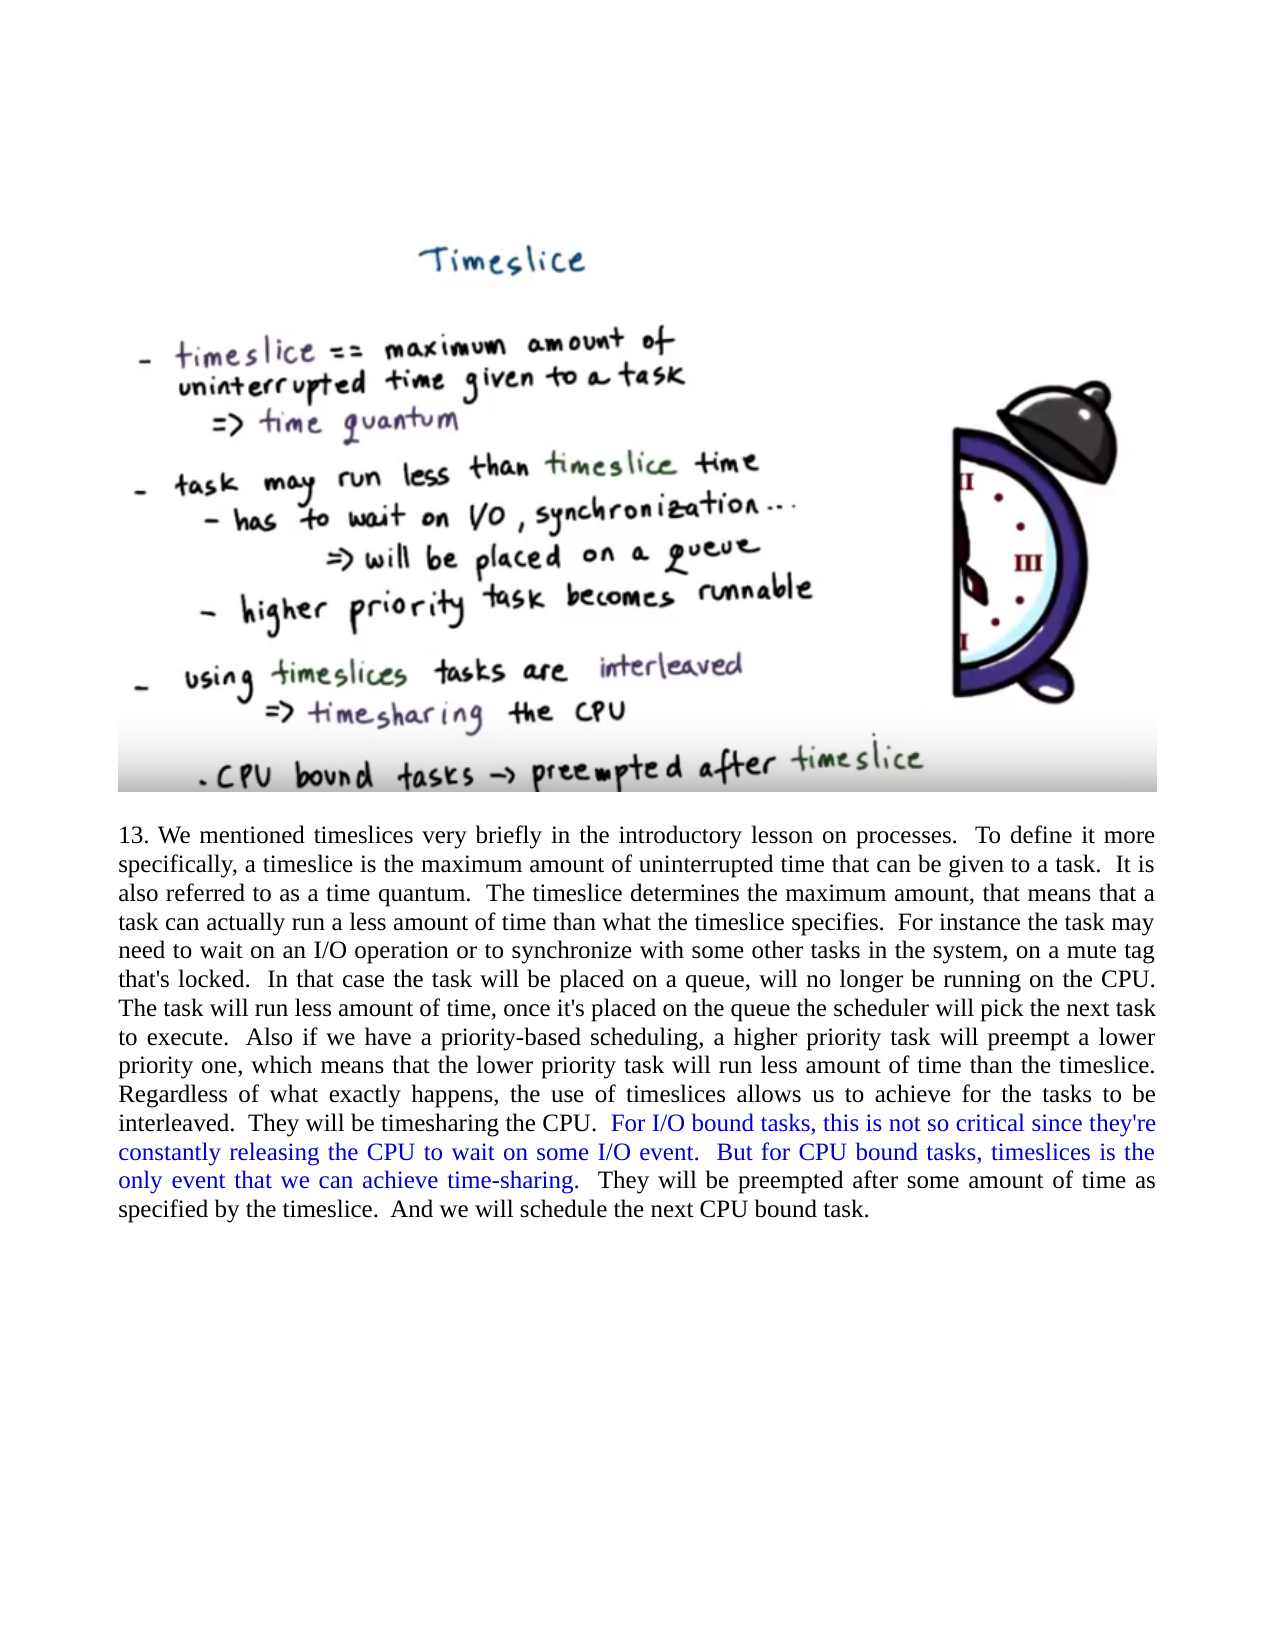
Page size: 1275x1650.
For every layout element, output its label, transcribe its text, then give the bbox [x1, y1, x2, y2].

picture [118, 233, 1157, 792]
text 13. We mentioned timeslices very briefly in the introductory lesson on processes. To define it more specifically, a timeslice is the maximum amount of uninterrupted time that can be given to a task. It is also referred to as a time quantum. The timeslice determines the maximum amount, that means that a task can actually run a less amount of time than what the timeslice specifies. For instance the task may need to wait on an I/O operation or to synchronize with some other tasks in the system, on a mute tag that's locked. In that case the task will be placed on a queue, will no longer be running on the CPU. The task will run less amount of time, once it's placed on the queue the scheduler will pick the next task to execute. Also if we have a priority-based scheduling, a higher priority task will preempt a lower priority one, which means that the lower priority task will run less amount of time than the timeslice. Regardless of what exactly happens, the use of timeslices allows us to achieve for the tasks to be interleaved. They will be timesharing the CPU. For I/O bound tasks, this is not so critical since they're constantly releasing the CPU to wait on some I/O event. But for CPU bound tasks, timeslices is the only event that we can achieve time-sharing. They will be preempted after some amount of time as specified by the timeslice. And we will schedule the next CPU bound task. [118, 821, 1157, 1223]
